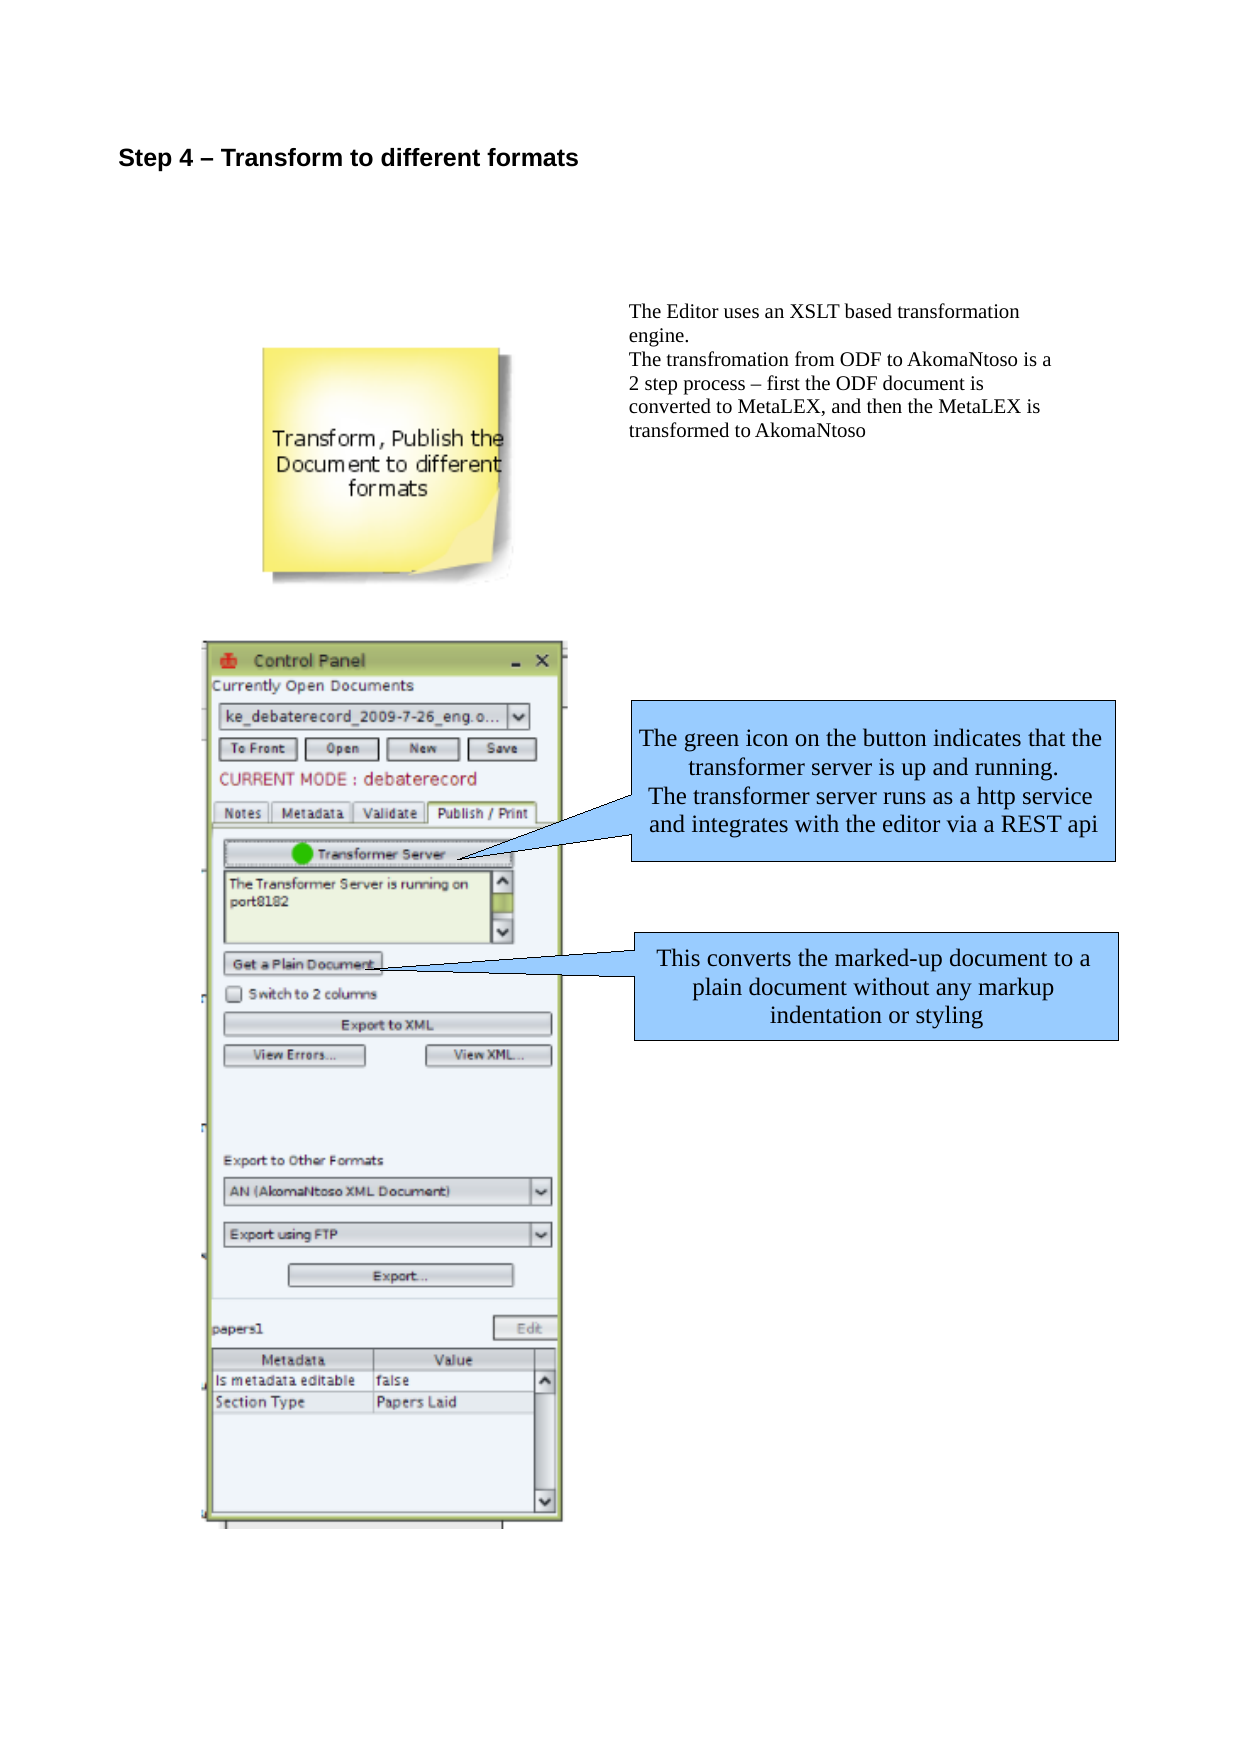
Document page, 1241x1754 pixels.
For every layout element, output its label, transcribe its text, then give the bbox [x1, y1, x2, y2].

picture [195, 343, 568, 1529]
subtitle Step 4 – Transform to different formats [118, 143, 1122, 172]
